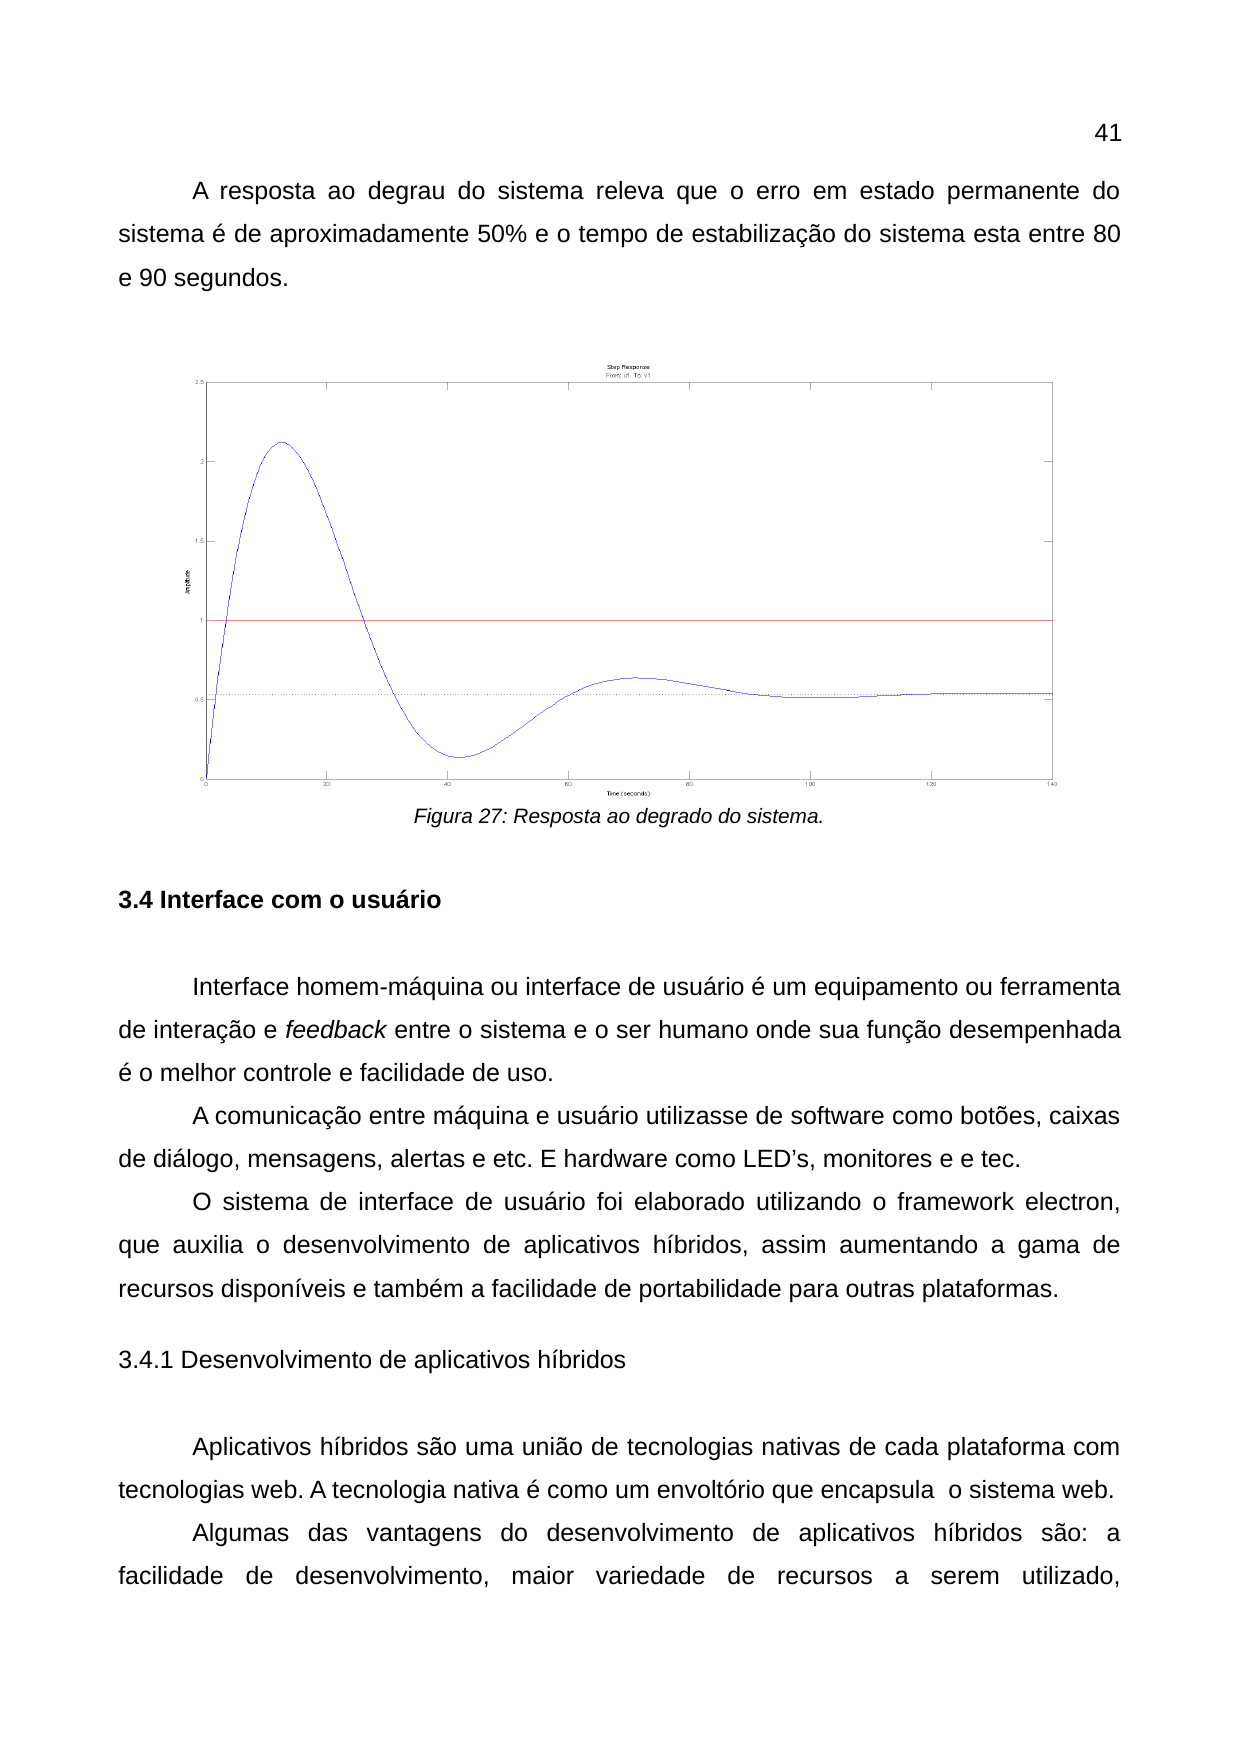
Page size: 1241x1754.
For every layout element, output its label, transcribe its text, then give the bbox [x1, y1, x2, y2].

text O sistema de interface de usuário foi elaborado utilizando o framework electron, que auxilia o desenvolvimento de aplicativos híbridos, assim aumentando a gama de recursos disponíveis e também a facilidade de portabilidade para outras plataformas. [118, 1187, 1122, 1302]
subtitle 3.4 Interface com o usuário [118, 885, 1122, 914]
picture [183, 361, 1057, 800]
text A comunicação entre máquina e usuário utilizasse de software como botões, caixas de diálogo, mensagens, alertas e etc. E hardware como LED’s, monitores e e tec. [118, 1101, 1122, 1173]
text Interface homem-máquina ou interface de usuário é um equipamento ou ferramenta de interação e feedback entre o sistema e o ser humano onde sua função desempenhada é o melhor controle e facilidade de uso. [118, 972, 1122, 1087]
text A resposta ao degrau do sistema releva que o erro em estado permanente do sistema é de aproximadamente 50% e o tempo de estabilização do sistema esta entre 80 e 90 segundos. [118, 176, 1122, 291]
text Algumas das vantagens do desenvolvimento de aplicativos híbridos são: a facilidade de desenvolvimento, maior variedade de recursos a serem utilizado, [118, 1518, 1122, 1590]
text Aplicativos híbridos são uma união de tecnologias nativas de cada plataforma com tecnologias web. A tecnologia nativa é como um envoltório que encapsula o sistema web. [118, 1432, 1122, 1503]
text Figura 27: Resposta ao degrado do sistema. [183, 800, 1057, 828]
subtitle 3.4.1 Desenvolvimento de aplicativos híbridos [118, 1345, 1122, 1374]
